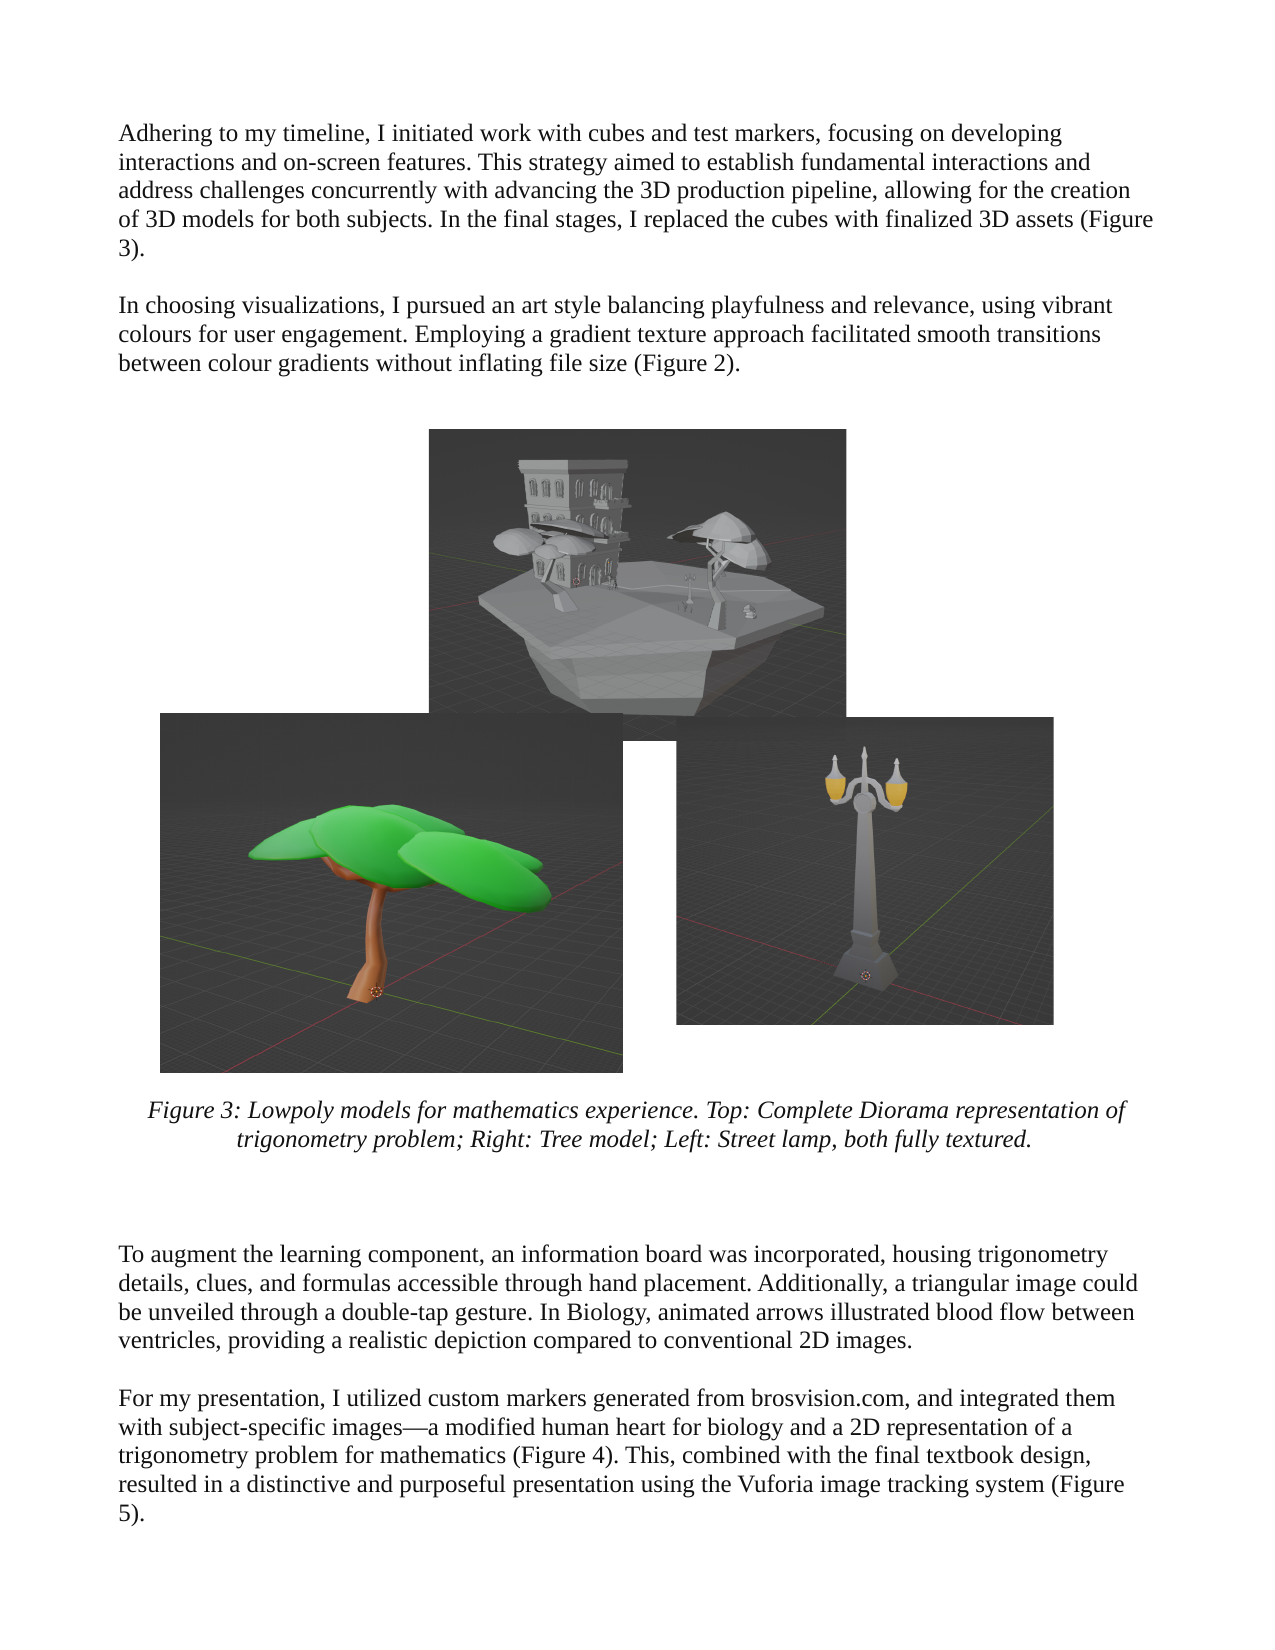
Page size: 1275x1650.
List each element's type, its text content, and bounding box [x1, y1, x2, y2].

text Adhering to my timeline, I initiated work with cubes and test markers, focusing on developing interactions and on-screen features. This strategy aimed to establish fundamental interactions and address challenges concurrently with advancing the 3D production pipeline, allowing for the creation of 3D models for both subjects. In the final stages, I replaced the cubes with finalized 3D assets (Figure 3). [118, 118, 1157, 262]
picture [160, 429, 1054, 1073]
text In choosing visualizations, I pursued an art style balancing playfulness and relevance, using vibrant colours for user engagement. Employing a gradient texture approach facilitated smooth transitions between colour gradients without inflating file size (Figure 2). [118, 291, 1157, 377]
text Figure 3: Lowpoly models for mathematics experience. Top: Complete Diorama representation of trigonometry problem; Right: Tree model; Left: Street lamp, both fully textured. [118, 1096, 1157, 1153]
text To augment the learning component, an information board was incorporated, housing trigonometry details, clues, and formulas accessible through hand placement. Additionally, a triangular image could be unveiled through a double-tap gesture. In Biology, animated arrows illustrated blood flow between ventricles, providing a realistic depiction compared to conventional 2D images. [118, 1239, 1157, 1354]
text For my presentation, I utilized custom markers generated from brosvision.com, and integrated them with subject-specific images—a modified human heart for biology and a 2D representation of a trigonometry problem for mathematics (Figure 4). This, combined with the final textbook design, resulted in a distinctive and purposeful presentation using the Vuforia image tracking system (Figure 5). [118, 1383, 1157, 1527]
